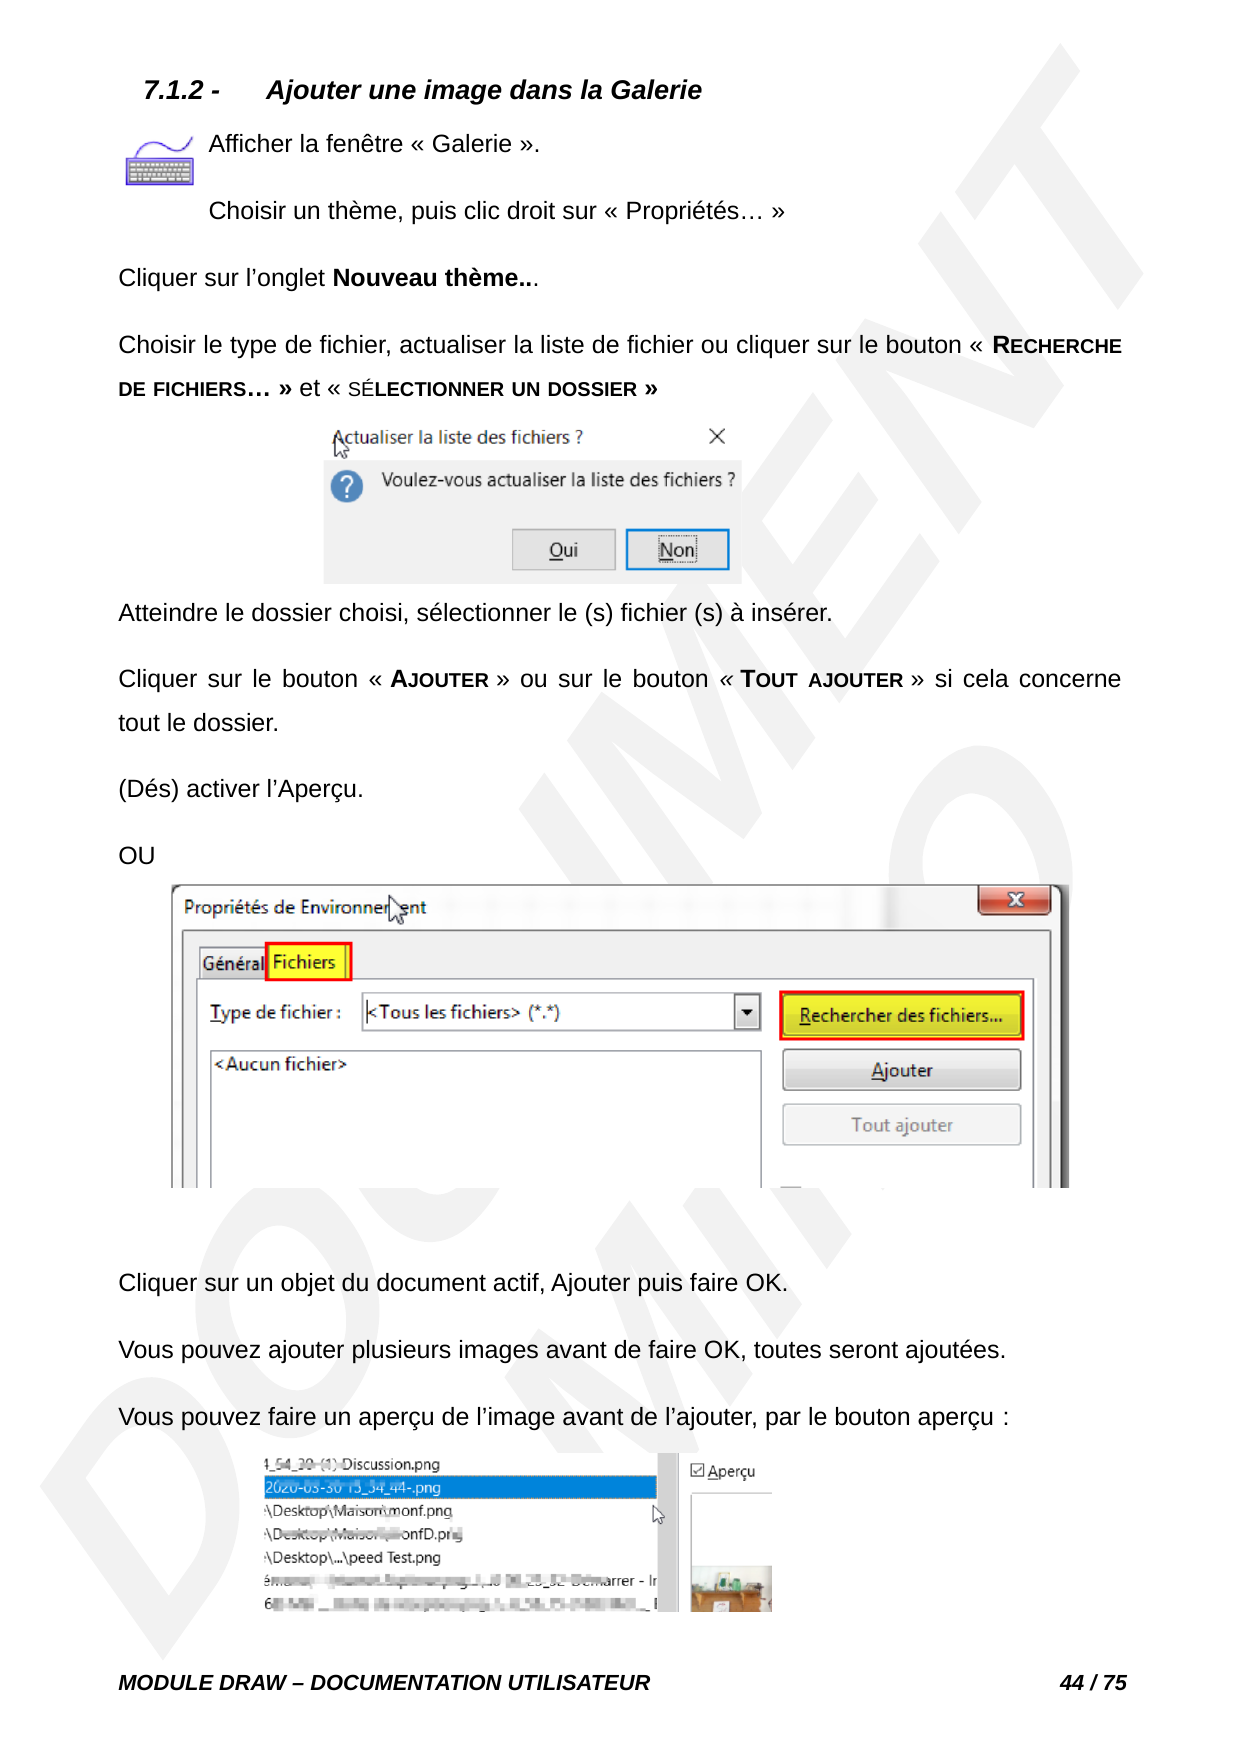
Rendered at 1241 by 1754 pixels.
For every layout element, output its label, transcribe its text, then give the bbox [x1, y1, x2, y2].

picture [264, 1453, 772, 1612]
picture [323, 416, 742, 584]
text Atteindre le dossier choisi, sélectionner le (s) fichier (s) à insérer. [118, 439, 1122, 626]
text OU [118, 841, 1122, 870]
subtitle Ajouter une image dans la Galerie [143, 74, 1122, 105]
text Cliquer sur un objet du document actif, Ajouter puis faire OK. [118, 1268, 1122, 1297]
text Afficher la fenêtre « Galerie ». [197, 129, 1122, 158]
text Cliquer sur le bouton « Ajouter » ou sur le bouton « Tout ajouter » si cela concerne tout le dossier. [118, 664, 1122, 736]
text Vous pouvez faire un aperçu de l’image avant de l’ajouter, par le bouton aperçu : [118, 1402, 1122, 1431]
picture [171, 884, 1070, 1188]
text Vous pouvez ajouter plusieurs images avant de faire OK, toutes seront ajoutées. [118, 1335, 1122, 1364]
text Choisir le type de fichier, actualiser la liste de fichier ou cliquer sur le bouton « Recherche de fichiers… » et « sélectionner un dossier » [118, 330, 1122, 402]
text (Dés) activer l’Aperçu. [118, 774, 1122, 803]
text Choisir un thème, puis clic droit sur « Propriétés… » [118, 196, 1122, 225]
picture [121, 124, 197, 200]
text Cliquer sur l’onglet Nouveau thème... [118, 263, 1122, 292]
